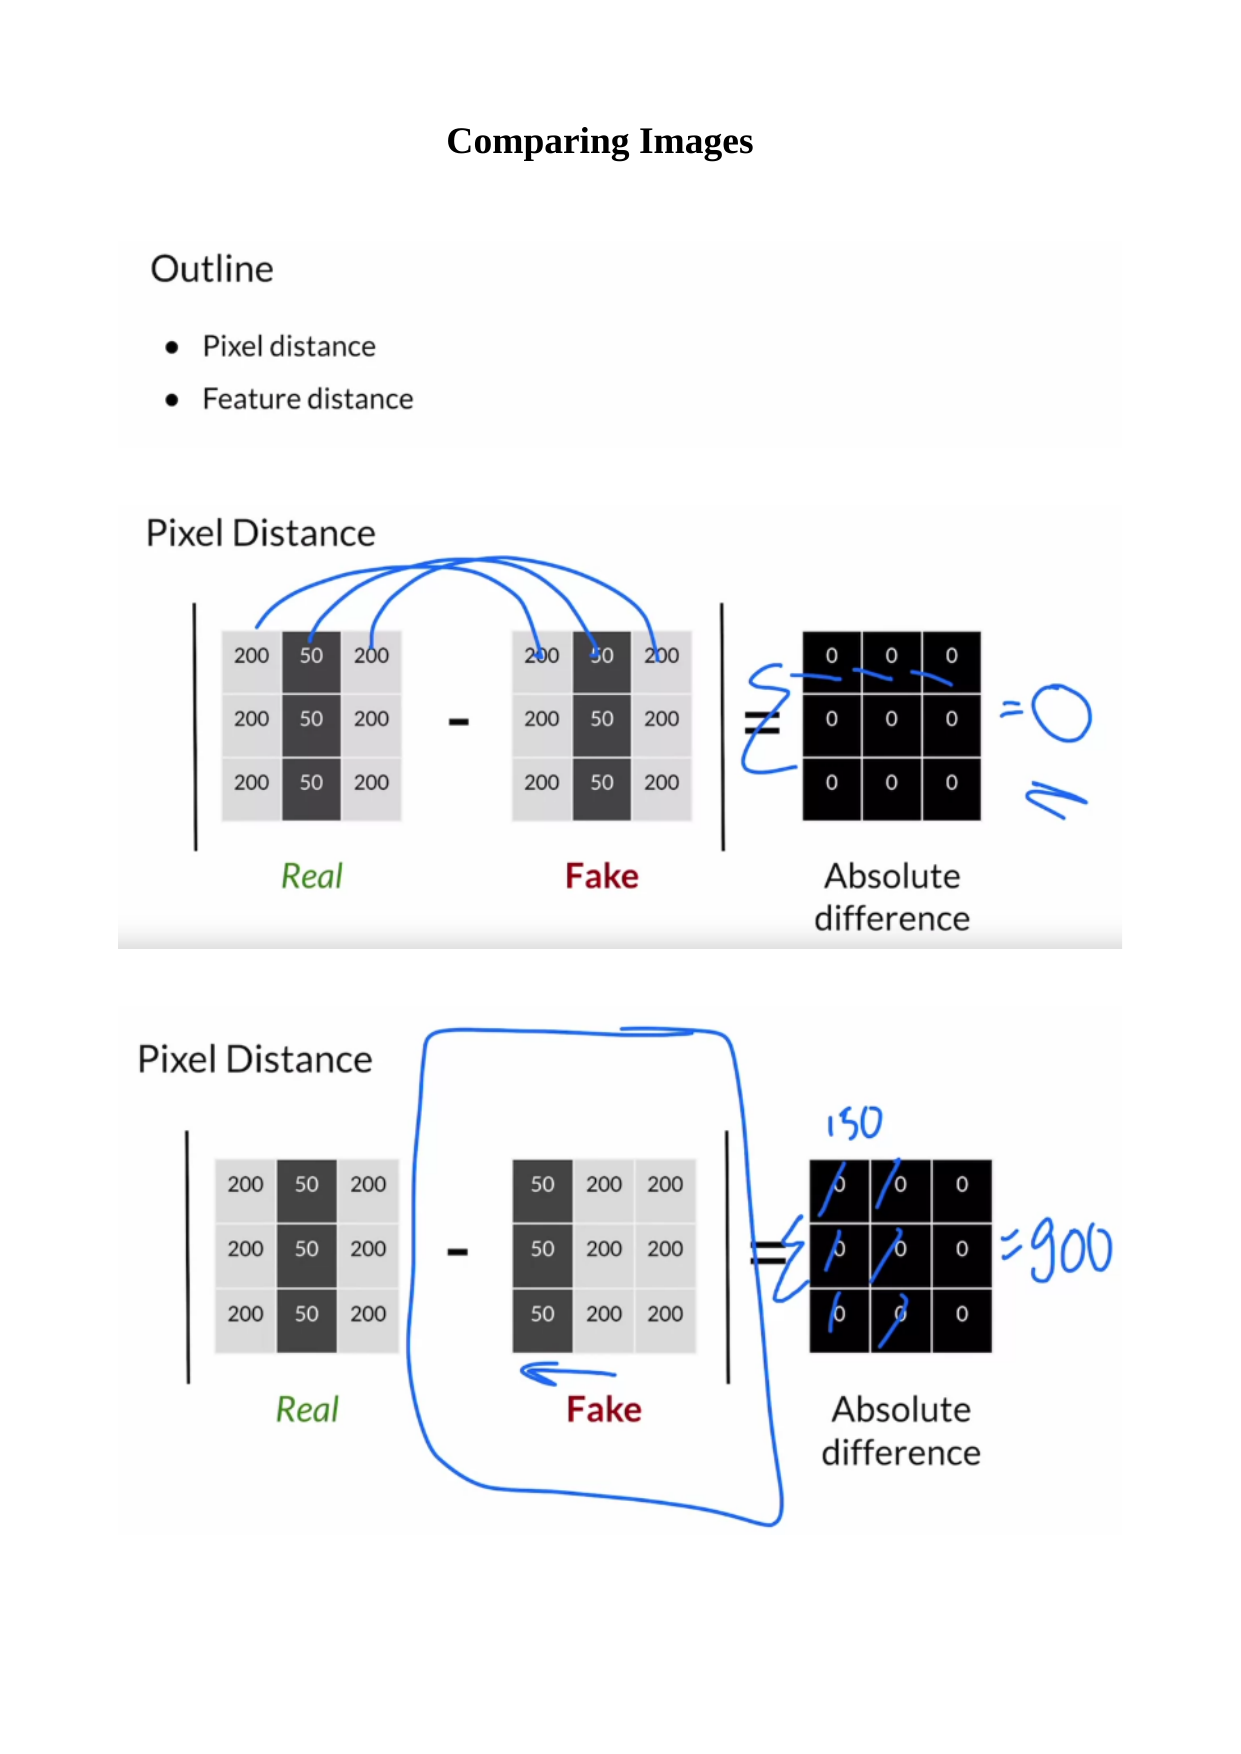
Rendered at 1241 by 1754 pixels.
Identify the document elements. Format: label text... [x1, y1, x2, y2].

subtitle Comparing Images [118, 118, 1122, 161]
picture [118, 1006, 1123, 1535]
picture [118, 505, 1123, 949]
picture [118, 241, 1123, 448]
